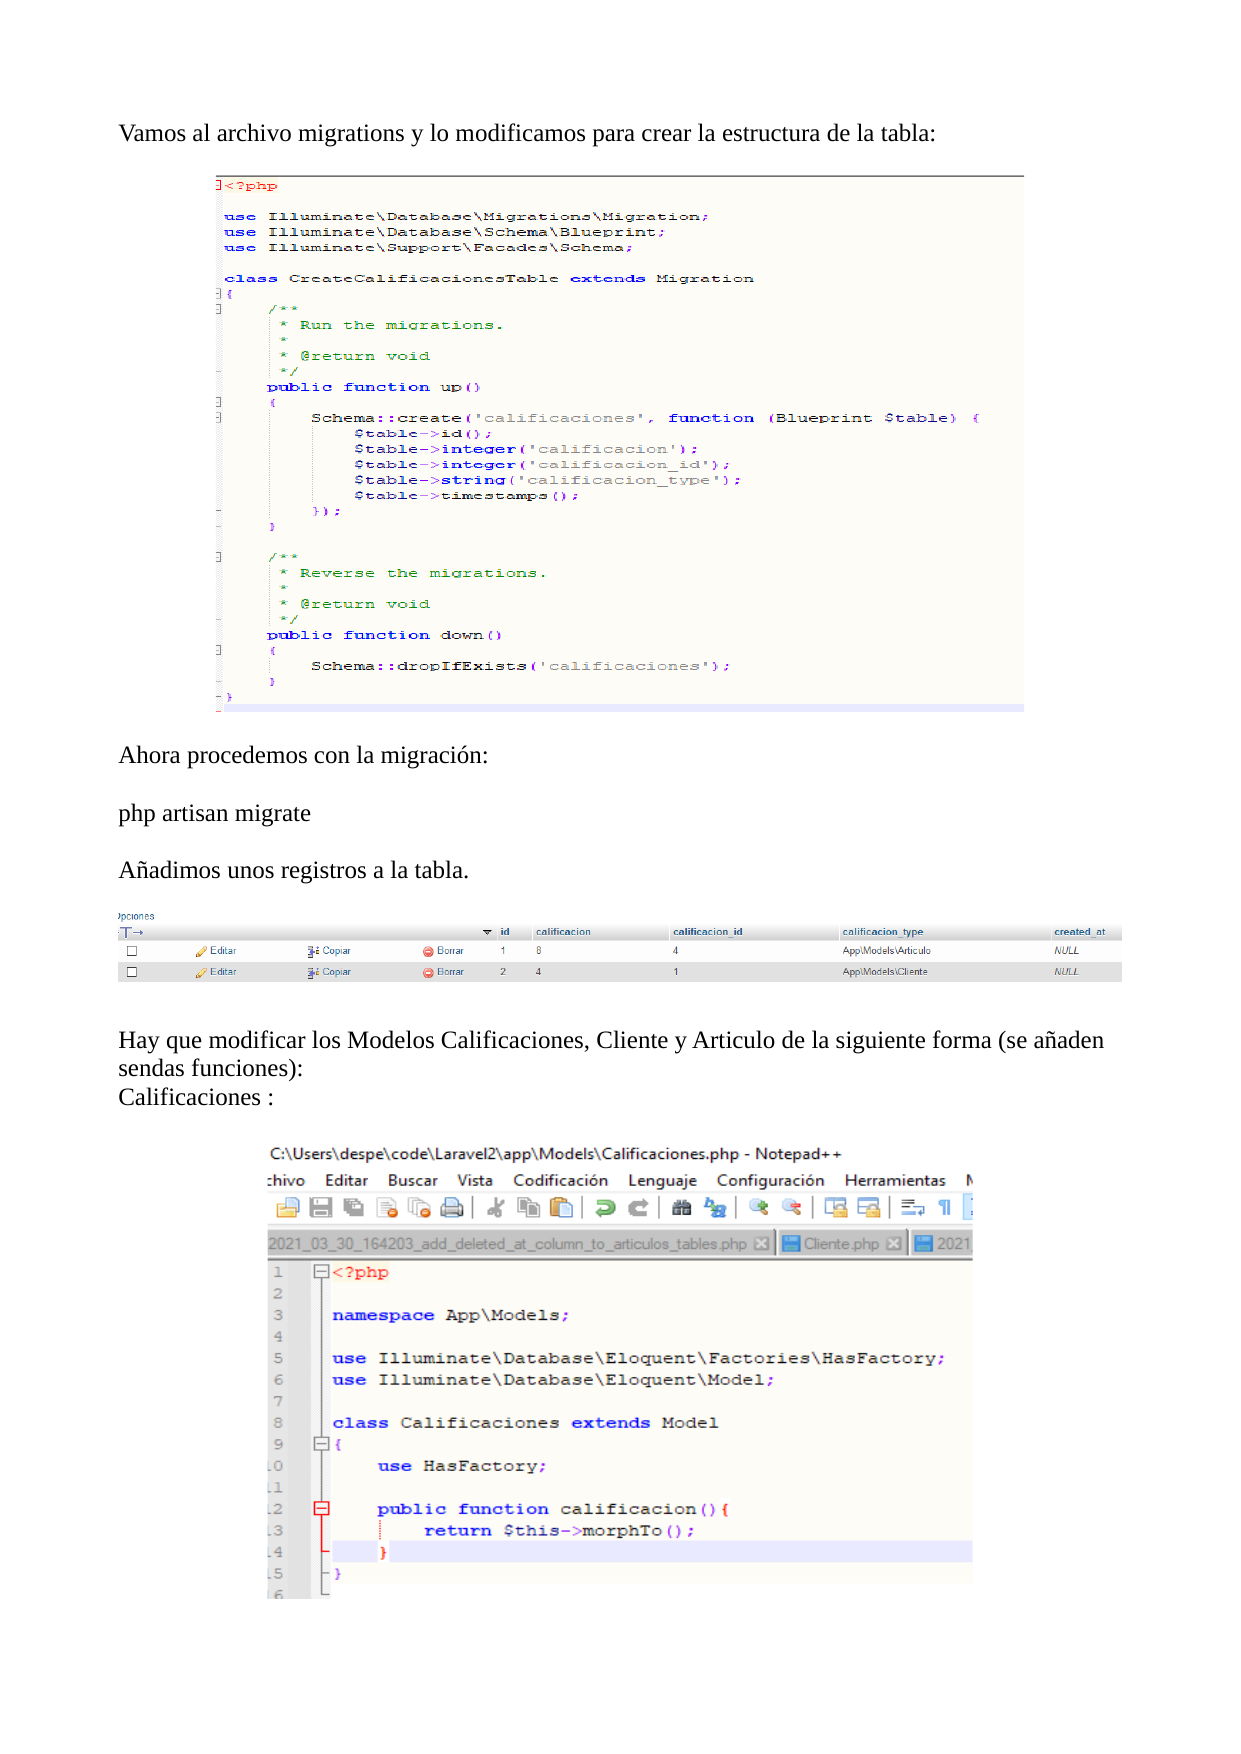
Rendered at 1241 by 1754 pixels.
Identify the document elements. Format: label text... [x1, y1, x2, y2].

picture [118, 913, 1122, 996]
text Vamos al archivo migrations y lo modificamos para crear la estructura de la tabla: [118, 118, 1122, 147]
text Hay que modificar los Modelos Calificaciones, Cliente y Articulo de la siguiente forma (se añaden sendas funciones): [118, 1025, 1122, 1082]
text Añadimos unos registros a la tabla. [118, 856, 1122, 884]
picture [267, 1139, 973, 1599]
text php artisan migrate [118, 798, 1122, 827]
text Ahora procedemos con la migración: [118, 741, 1122, 769]
picture [215, 175, 1025, 712]
text Calificaciones : [118, 1082, 1122, 1111]
